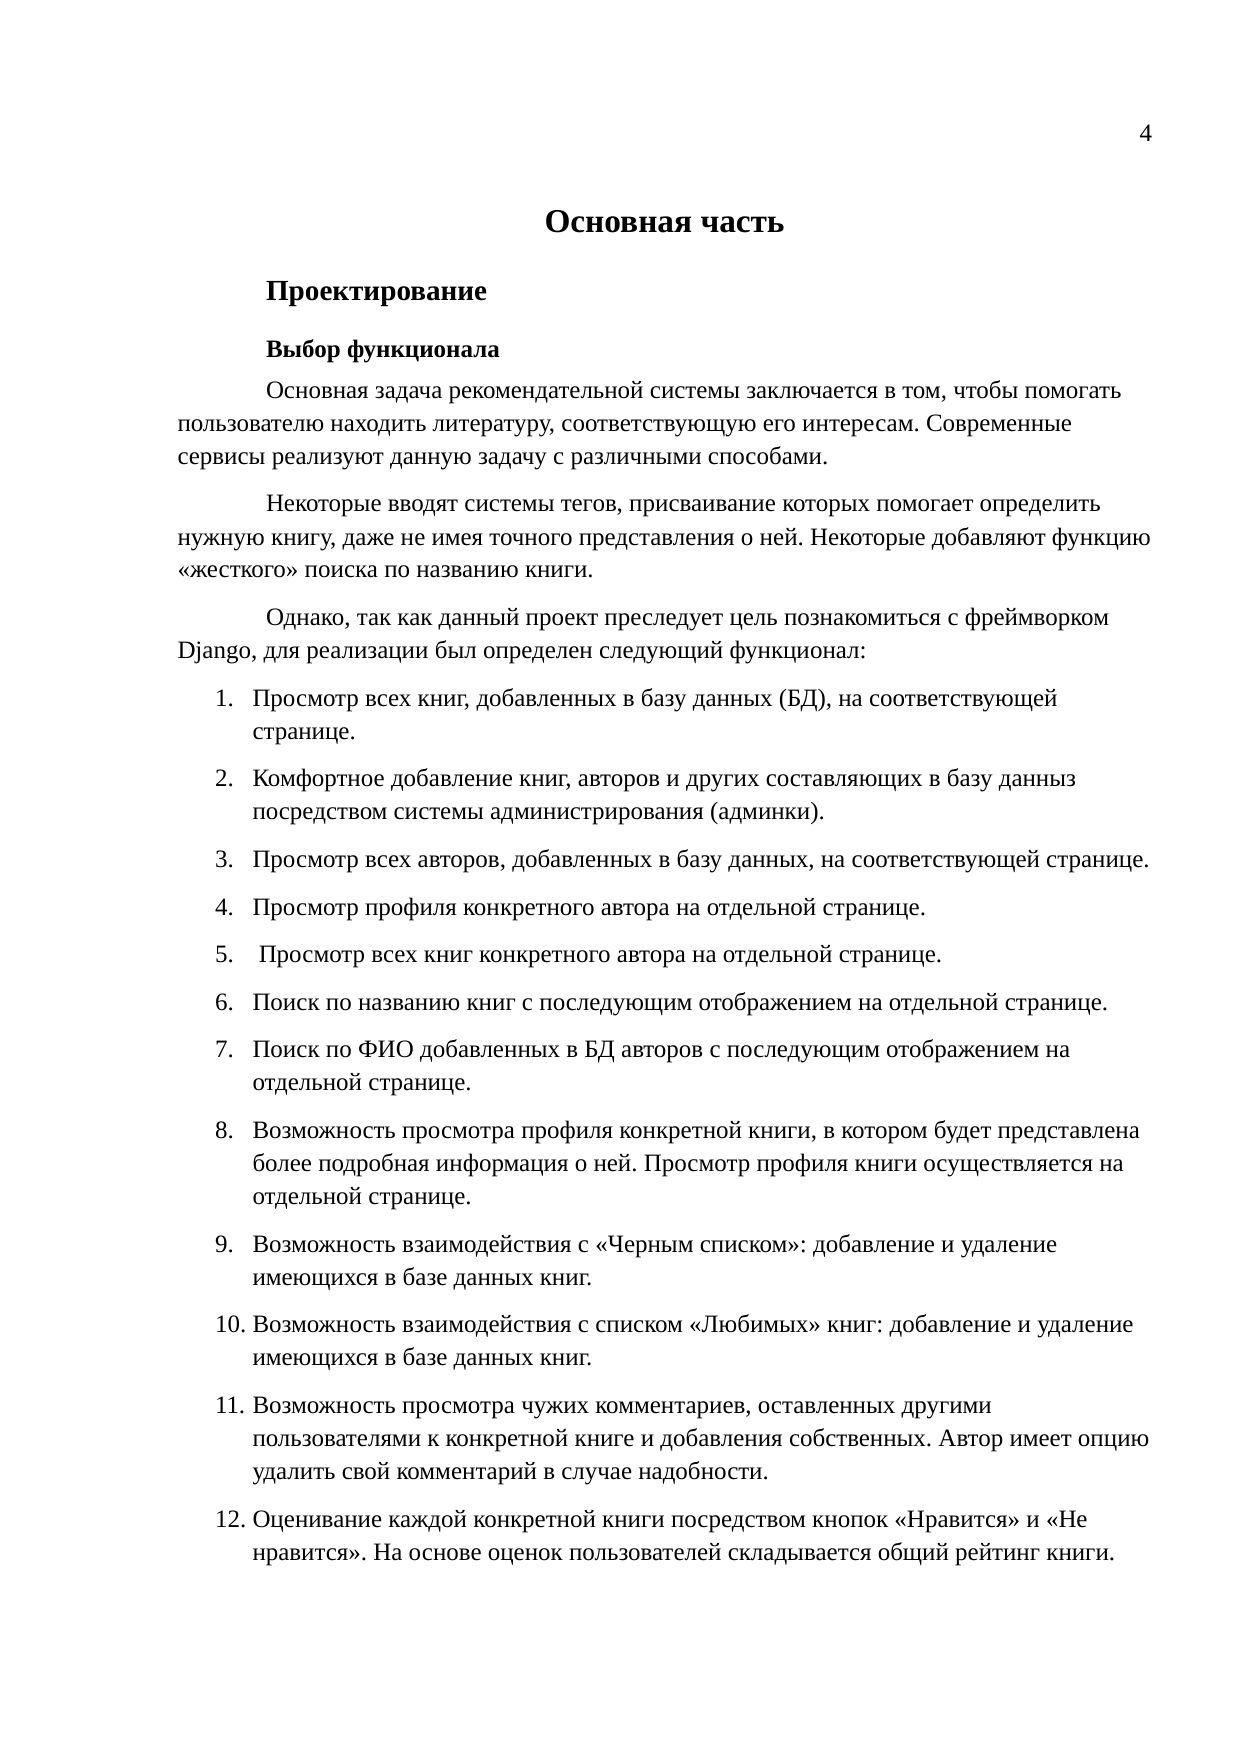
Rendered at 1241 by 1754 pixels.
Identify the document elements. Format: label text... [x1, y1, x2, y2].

list Просмотр всех авторов, добавленных в базу данных, на соответствующей странице. [215, 844, 1152, 873]
list Просмотр всех книг конкретного автора на отдельной странице. [215, 939, 1152, 968]
list Просмотр всех книг, добавленных в базу данных (БД), на соответствующей странице. [215, 683, 1152, 744]
list Комфортное добавление книг, авторов и других составляющих в базу данныз посредством системы администрирования (админки). [215, 763, 1152, 825]
list Просмотр профиля конкретного автора на отдельной странице. [215, 892, 1152, 920]
list Возможность взаимодействия с «Черным списком»: добавление и удаление имеющихся в базе данных книг. [215, 1229, 1152, 1291]
text Некоторые вводят системы тегов, присваивание которых помогает определить нужную книгу, даже не имея точного представления о ней. Некоторые добавляют функцию «жесткого» поиска по названию книги. [177, 488, 1152, 583]
list Поиск по ФИО добавленных в БД авторов с последующим отображением на отдельной странице. [215, 1034, 1152, 1096]
list Возможность просмотра чужих комментариев, оставленных другими пользователями к конкретной книге и добавления собственных. Автор имеет опцию удалить свой комментарий в случае надобности. [215, 1390, 1152, 1485]
text Однако, так как данный проект преследует цель познакомиться с фреймворком Django, для реализации был определен следующий функционал: [177, 602, 1152, 664]
list Оценивание каждой конкретной книги посредством кнопок «Нравится» и «Не нравится». На основе оценок пользователей складывается общий рейтинг книги. [215, 1504, 1152, 1565]
list Поиск по названию книг с последующим отображением на отдельной странице. [215, 987, 1152, 1016]
list Возможность просмотра профиля конкретной книги, в котором будет представлена более подробная информация о ней. Просмотр профиля книги осуществляется на отдельной странице. [215, 1115, 1152, 1210]
text Основная задача рекомендательной системы заключается в том, чтобы помогать пользователю находить литературу, соответствующую его интересам. Современные сервисы реализуют данную задачу с различными способами. [177, 375, 1152, 470]
list Возможность взаимодействия с списком «Любимых» книг: добавление и удаление имеющихся в базе данных книг. [215, 1309, 1152, 1371]
subtitle Основная часть [177, 201, 1152, 240]
subtitle Выбор функционала [177, 334, 1152, 362]
subtitle Проектирование [177, 273, 1152, 307]
